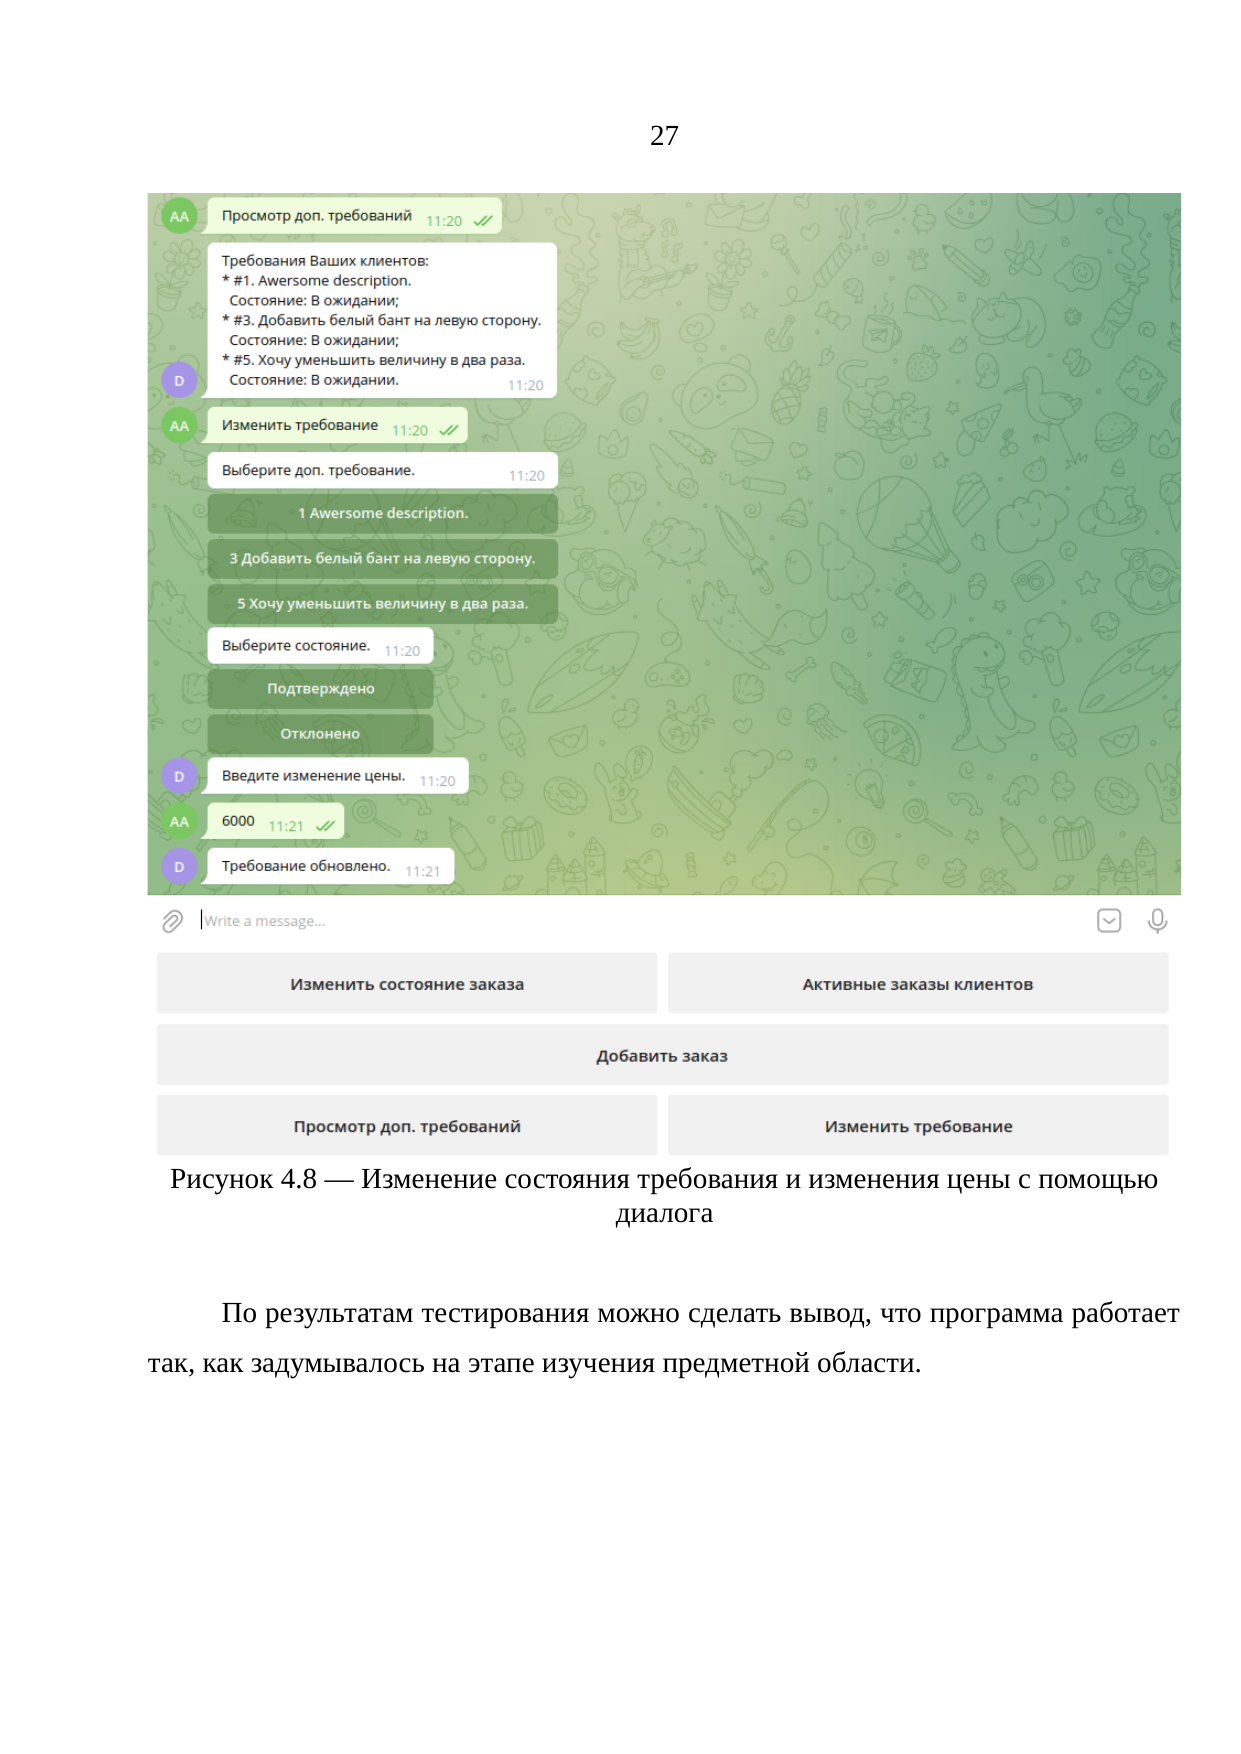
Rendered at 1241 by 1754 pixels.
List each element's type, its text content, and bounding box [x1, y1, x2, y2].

text Рисунок 4.8 — Изменение состояния требования и изменения цены с помощью диалога [148, 1162, 1181, 1228]
picture [147, 193, 1182, 1162]
text По результатам тестирования можно сделать вывод, что программа работает так, как задумывалось на этапе изучения предметной области. [148, 1295, 1181, 1379]
